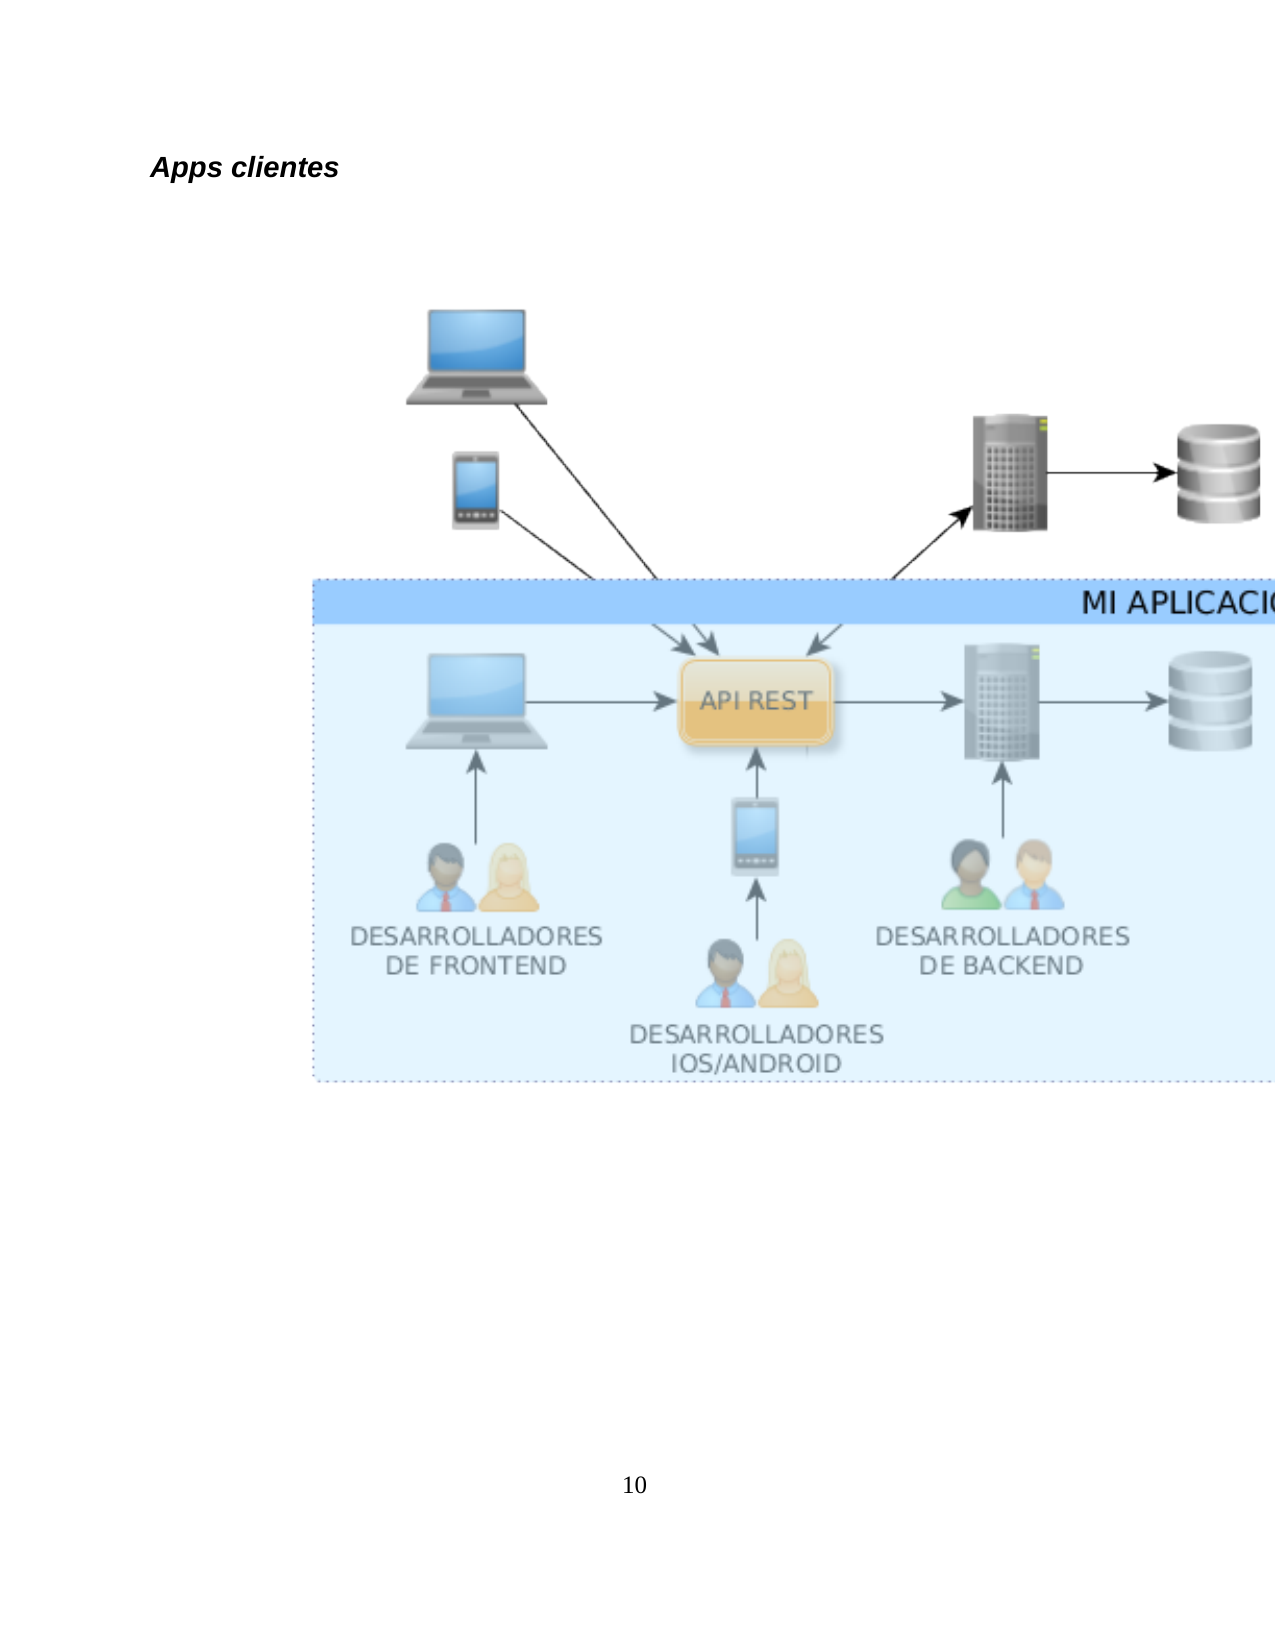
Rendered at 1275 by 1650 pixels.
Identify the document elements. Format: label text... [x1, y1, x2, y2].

picture [150, 196, 1275, 1196]
subtitle Apps clientes [150, 150, 1125, 183]
